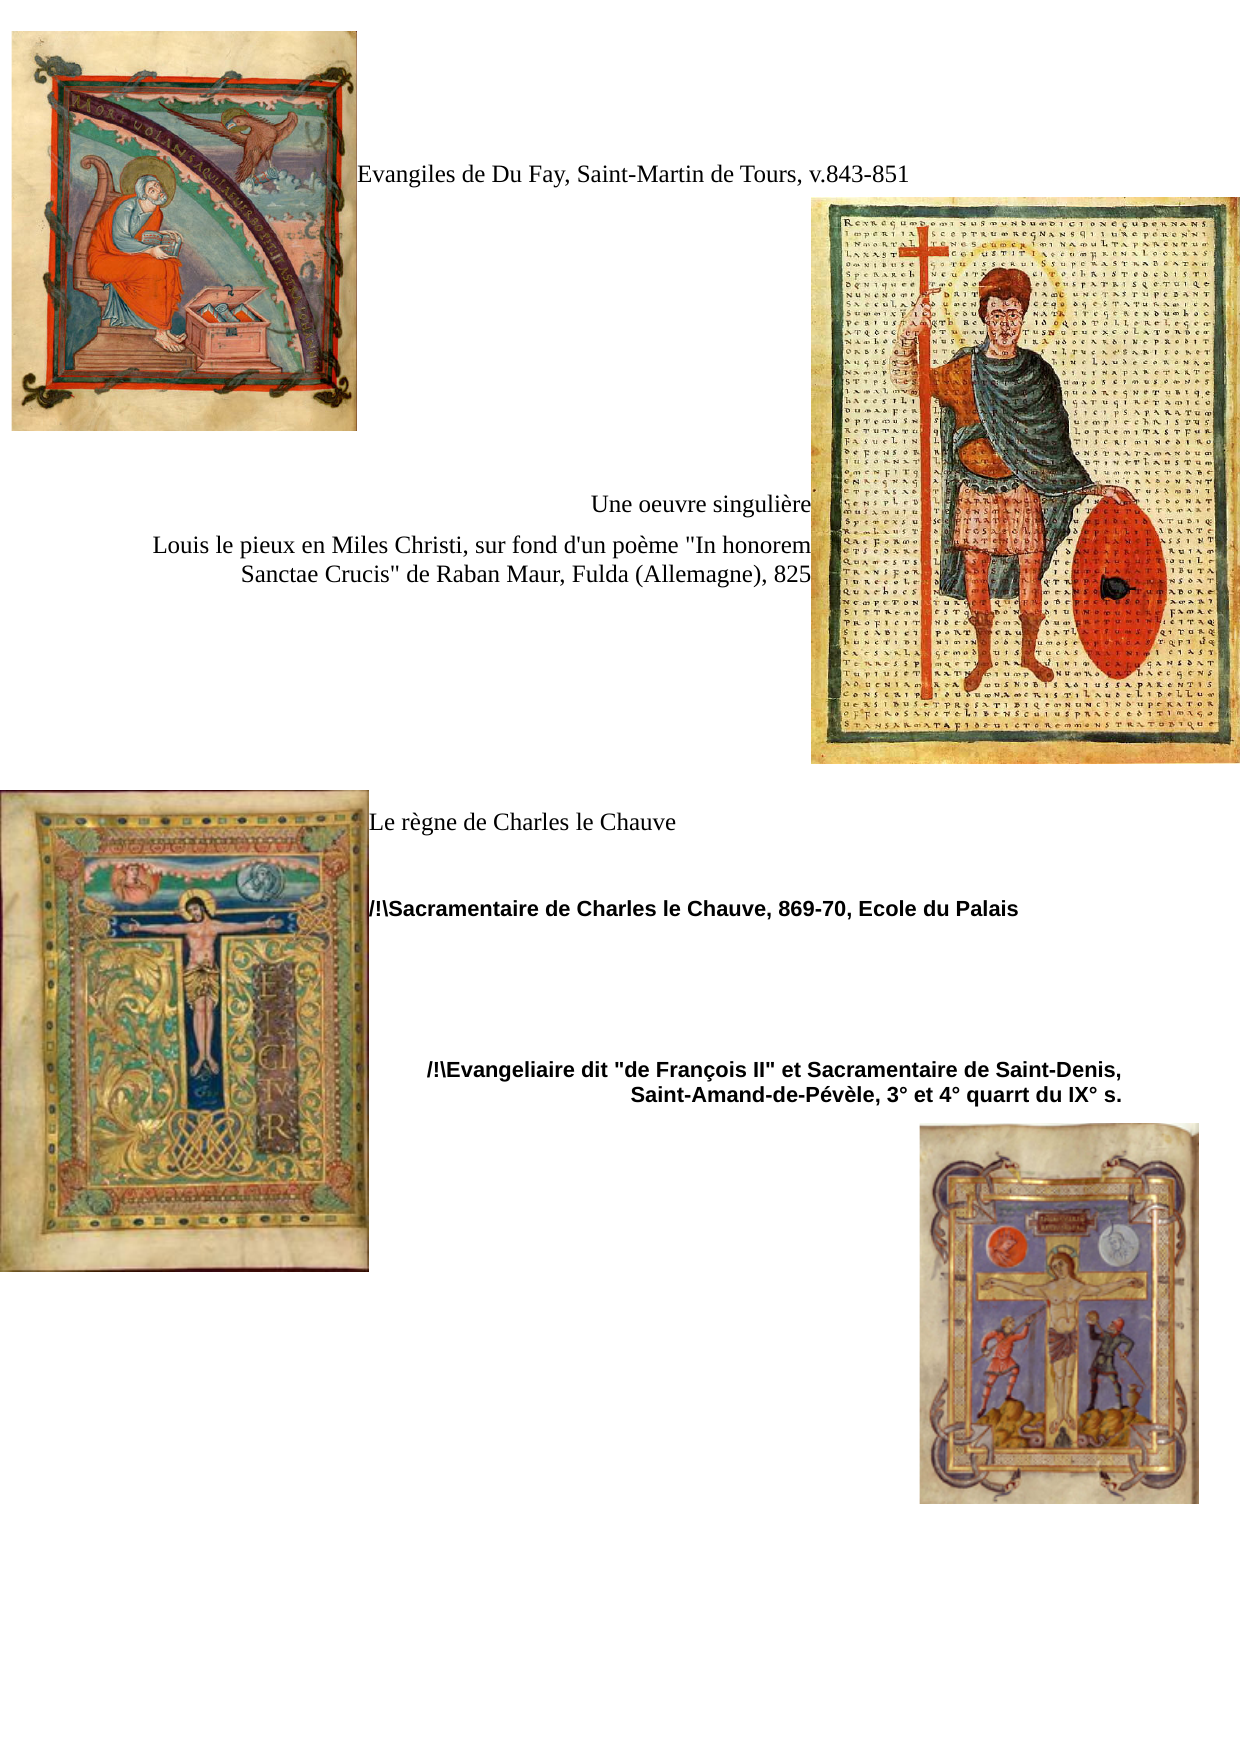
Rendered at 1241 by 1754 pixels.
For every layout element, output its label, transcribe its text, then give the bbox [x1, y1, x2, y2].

subtitle /!\Sacramentaire de Charles le Chauve, 869-70, Ecole du Palais [369, 896, 1122, 921]
text Le règne de Charles le Chauve [369, 807, 1122, 836]
picture [919, 1123, 1199, 1504]
subtitle /!\Evangeliaire dit "de François II" et Sacramentaire de Saint-Denis, Saint-Amand-de-Pévèle, 3° et 4° quarrt du IX° s. [369, 1057, 1122, 1107]
text Evangiles de Du Fay, Saint-Martin de Tours, v.843-851 [357, 159, 1122, 188]
picture [0, 790, 369, 1272]
text Une oeuvre singulière [118, 489, 811, 518]
picture [811, 197, 1240, 764]
picture [11, 31, 357, 431]
text Louis le pieux en Miles Christi, sur fond d'un poème "In honorem Sanctae Crucis" de Raban Maur, Fulda (Allemagne), 825 [118, 531, 811, 588]
